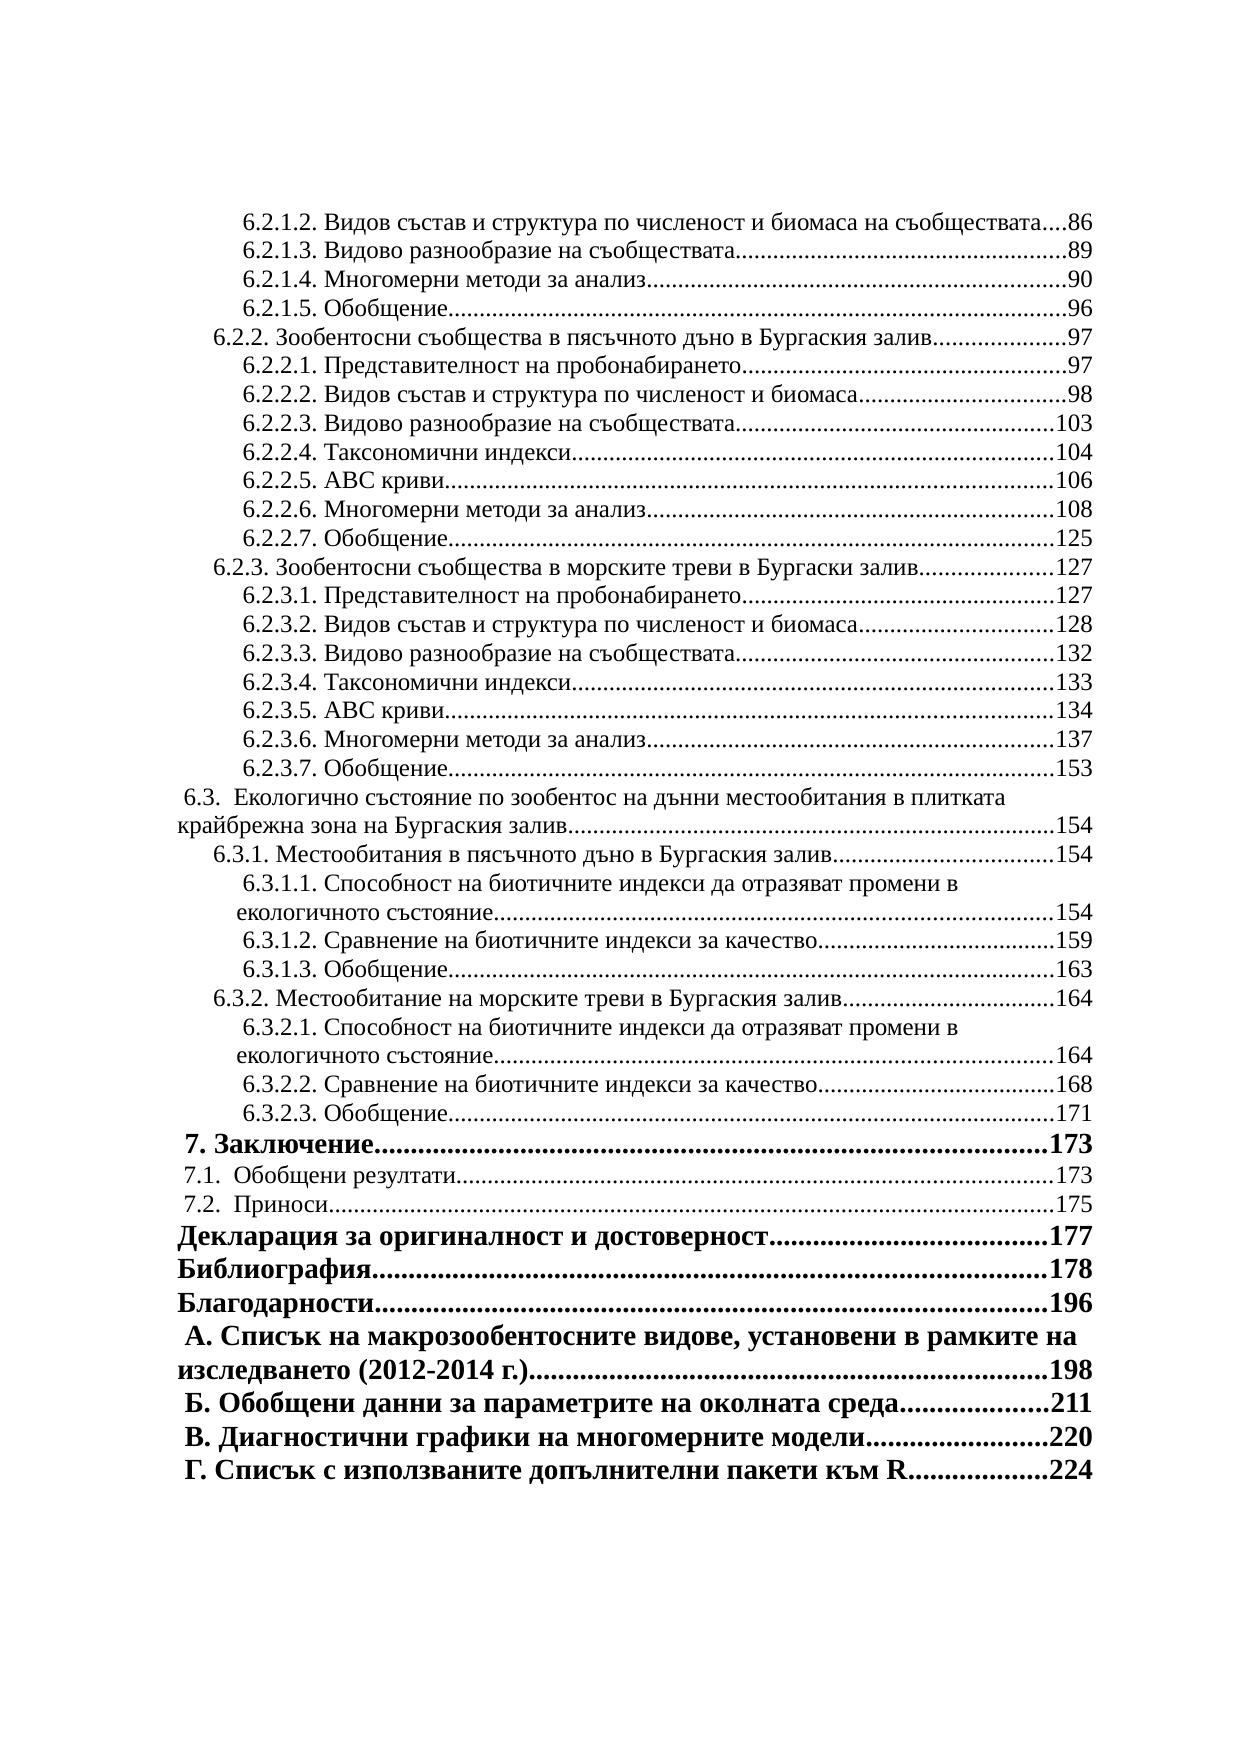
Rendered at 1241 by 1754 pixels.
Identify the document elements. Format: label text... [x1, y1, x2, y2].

text 6.2.3.4. Таксономични индекси 133 [236, 667, 1093, 695]
text 6.2.3.5. АВС криви 134 [236, 695, 1093, 724]
text 6.2.1.5. Обобщение 96 [236, 293, 1093, 322]
text 6.3. Екологично състояние по зообентос на дънни местообитания в плитката крайбрежна зона на Бургаския залив 154 [177, 782, 1093, 839]
text Библиография 178 [177, 1251, 1093, 1285]
text 6.2.2.1. Представителност на пробонабирането 97 [236, 350, 1093, 379]
text 6.2.2.5. АВС криви 106 [236, 465, 1093, 494]
text 6.2.3. Зообентосни съобщества в морските треви в Бургаски залив 127 [207, 552, 1093, 580]
text 6.2.3.7. Обобщение 153 [236, 753, 1093, 782]
text 7. Заключение 173 [177, 1127, 1093, 1160]
text 6.3.2.1. Способност на биотичните индекси да отразяват промени в екологичното състояние 164 [236, 1012, 1093, 1069]
text 6.3.2.3. Обобщение 171 [236, 1098, 1093, 1127]
text 6.3.1. Местообитания в пясъчното дъно в Бургаския залив 154 [207, 839, 1093, 868]
text 6.2.2.3. Видово разнообразие на съобществата 103 [236, 408, 1093, 437]
text 6.3.1.2. Сравнение на биотичните индекси за качество 159 [236, 925, 1093, 954]
text 6.2.1.4. Многомерни методи за анализ 90 [236, 264, 1093, 293]
text 6.2.2.6. Многомерни методи за анализ 108 [236, 494, 1093, 523]
text 6.2.1.2. Видов състав и структура по численост и биомаса на съобществата 86 [236, 207, 1093, 235]
text 6.2.2.4. Таксономични индекси 104 [236, 437, 1093, 465]
text 6.2.3.2. Видов състав и структура по численост и биомаса 128 [236, 609, 1093, 638]
text Б. Обобщени данни за параметрите на околната среда 211 [177, 1385, 1093, 1419]
text 6.2.3.6. Многомерни методи за анализ 137 [236, 724, 1093, 753]
text 6.3.2.2. Сравнение на биотичните индекси за качество 168 [236, 1069, 1093, 1098]
text А. Списък на макрозообентосните видове, установени в рамките на изследването (2012-2014 г.) 198 [177, 1318, 1093, 1385]
text 6.2.2.2. Видов състав и структура по численост и биомаса 98 [236, 379, 1093, 408]
text 6.2.3.1. Представителност на пробонабирането 127 [236, 580, 1093, 609]
text 6.2.2. Зообентосни съобщества в пясъчното дъно в Бургаския залив 97 [207, 322, 1093, 350]
text Благодарности 196 [177, 1285, 1093, 1318]
text 6.2.3.3. Видово разнообразие на съобществата 132 [236, 638, 1093, 667]
text 6.3.1.1. Способност на биотичните индекси да отразяват промени в екологичното състояние 154 [236, 868, 1093, 925]
text 6.3.2. Местообитание на морските треви в Бургаския залив 164 [207, 983, 1093, 1012]
text 7.2. Приноси 175 [177, 1189, 1093, 1218]
text Г. Списък с използваните допълнителни пакети към R 224 [177, 1452, 1093, 1486]
text 6.3.1.3. Обобщение 163 [236, 954, 1093, 983]
text Декларация за оригиналност и достоверност 177 [177, 1218, 1093, 1251]
text В. Диагностични графики на многомерните модели 220 [177, 1419, 1093, 1452]
text 6.2.1.3. Видово разнообразие на съобществата 89 [236, 235, 1093, 264]
text 7.1. Обобщени резултати 173 [177, 1160, 1093, 1189]
text 6.2.2.7. Обобщение 125 [236, 523, 1093, 552]
